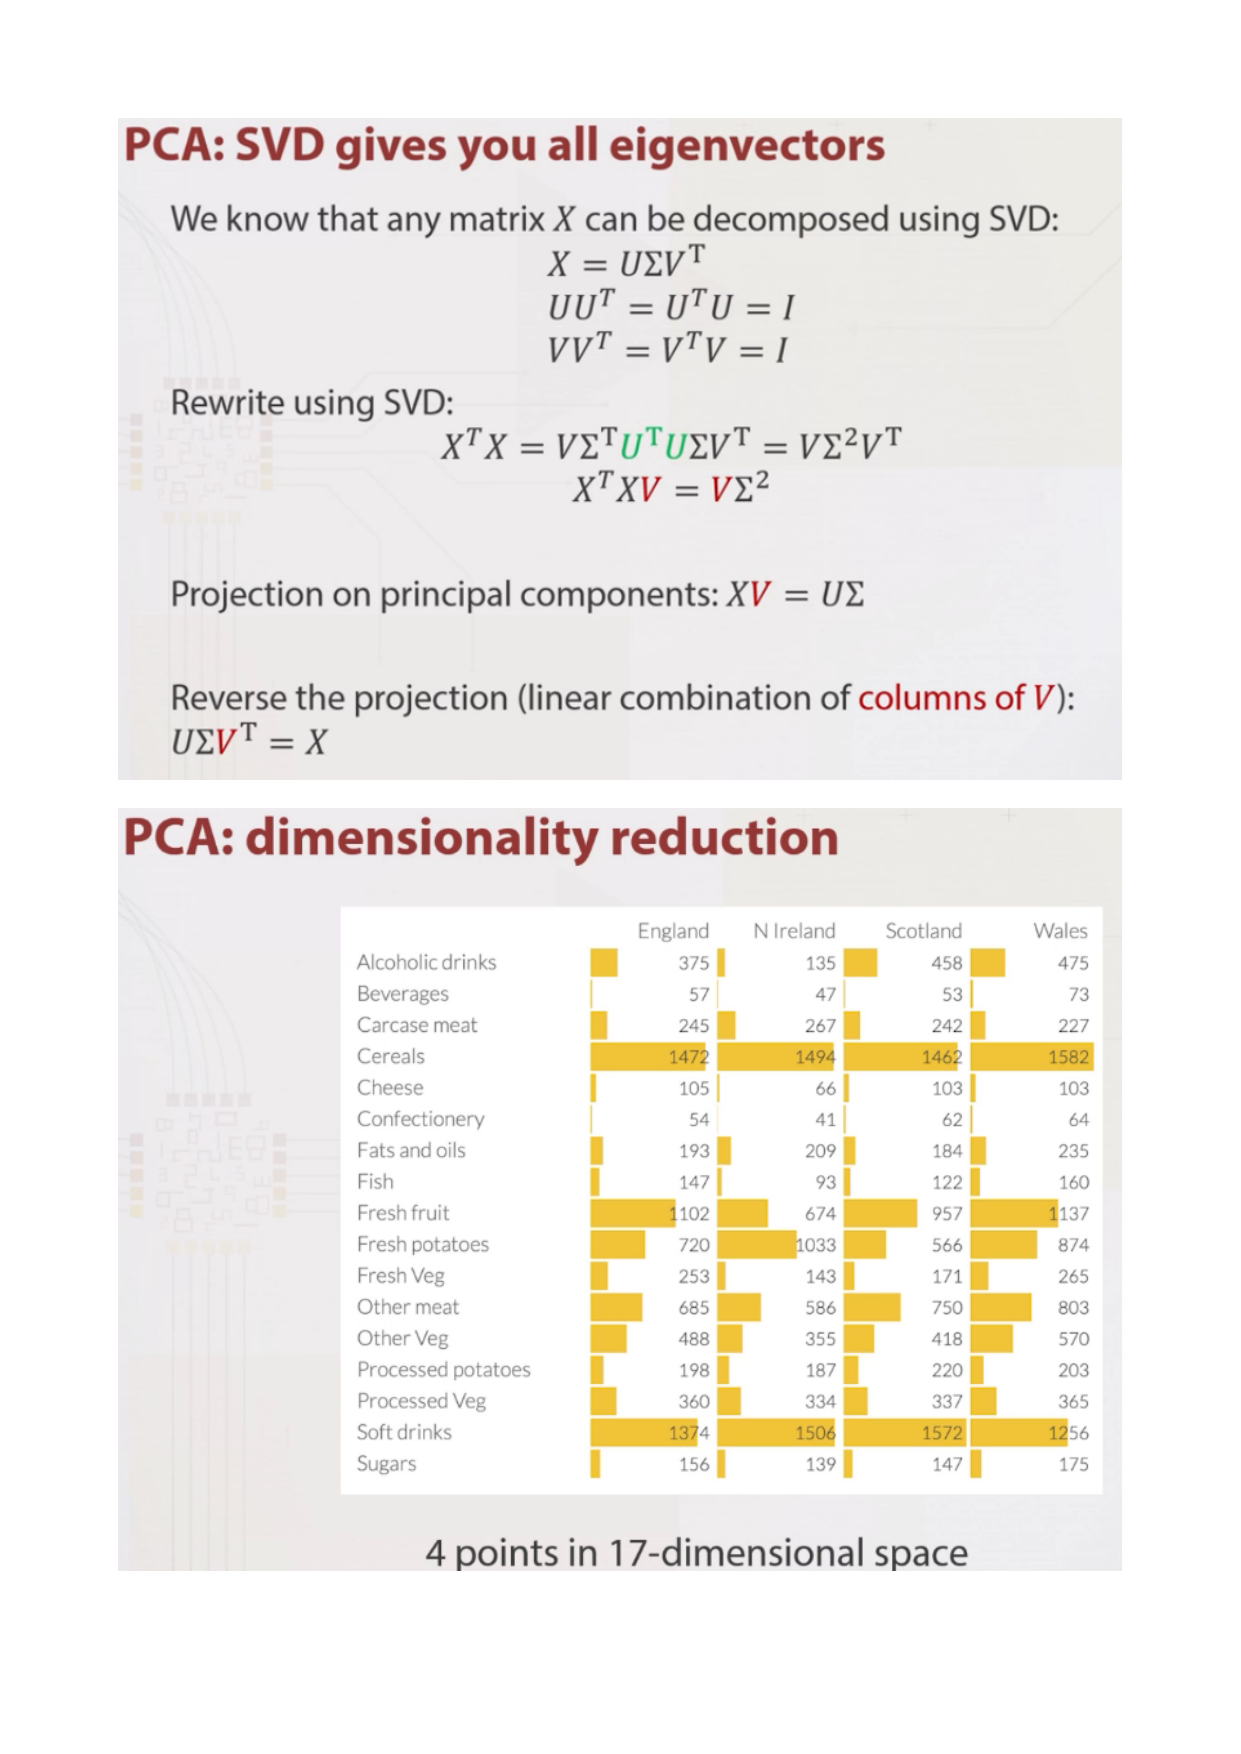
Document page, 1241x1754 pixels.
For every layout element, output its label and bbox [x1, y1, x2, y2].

picture [118, 118, 1123, 780]
picture [118, 808, 1123, 1571]
